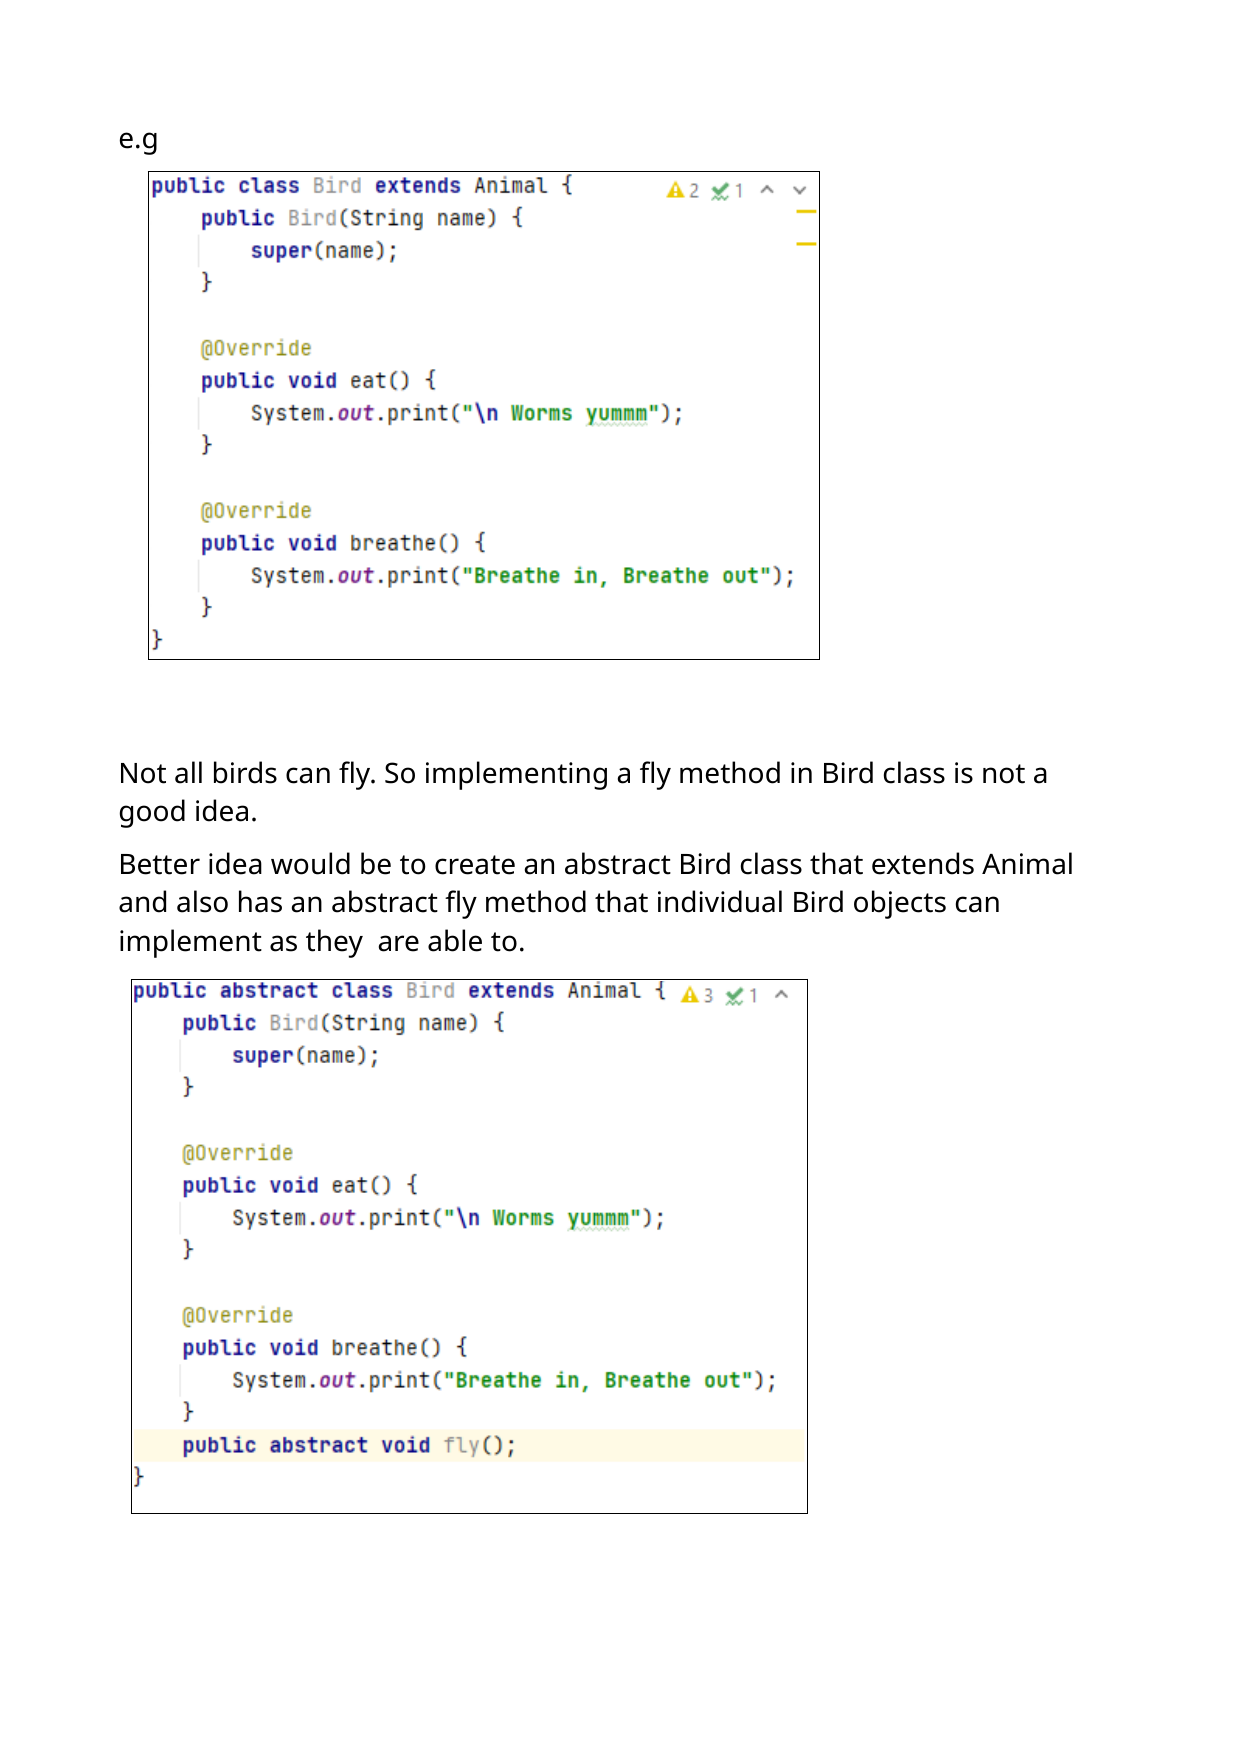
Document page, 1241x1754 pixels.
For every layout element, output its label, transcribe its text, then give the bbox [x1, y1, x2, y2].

text Better idea would be to create an abstract Bird class that extends Animal and also has an abstract fly method that individual Bird objects can implement as they are able to. [118, 844, 1122, 959]
text Not all birds can fly. So implementing a fly method in Bird class is not a good idea. [118, 753, 1122, 830]
picture [133, 981, 805, 1510]
picture [150, 174, 817, 656]
text e.g [118, 118, 1122, 156]
